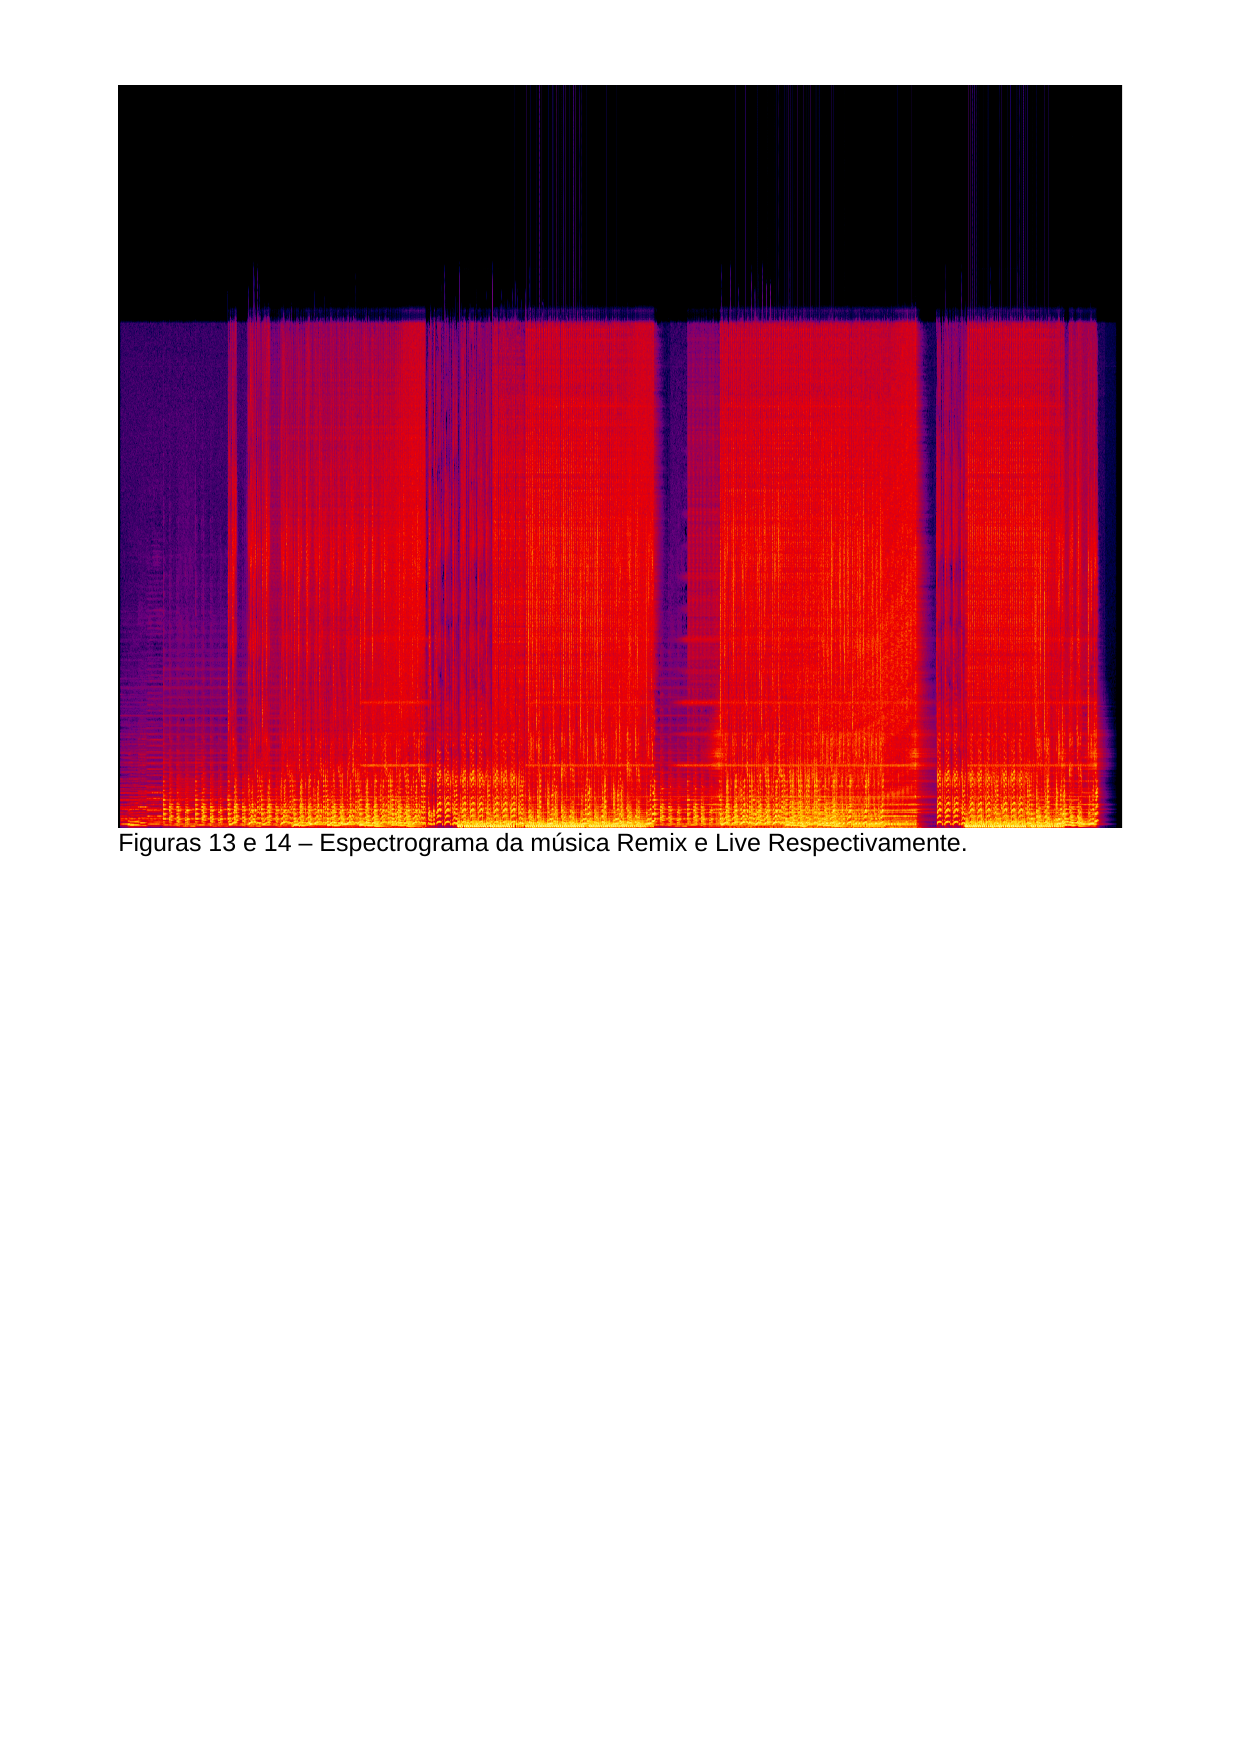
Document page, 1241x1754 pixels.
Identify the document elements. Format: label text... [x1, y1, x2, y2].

picture [118, 85, 1123, 828]
text [118, 75, 1063, 85]
text Figuras 13 e 14 – Espectrograma da música Remix e Live Respectivamente. [118, 828, 1063, 857]
